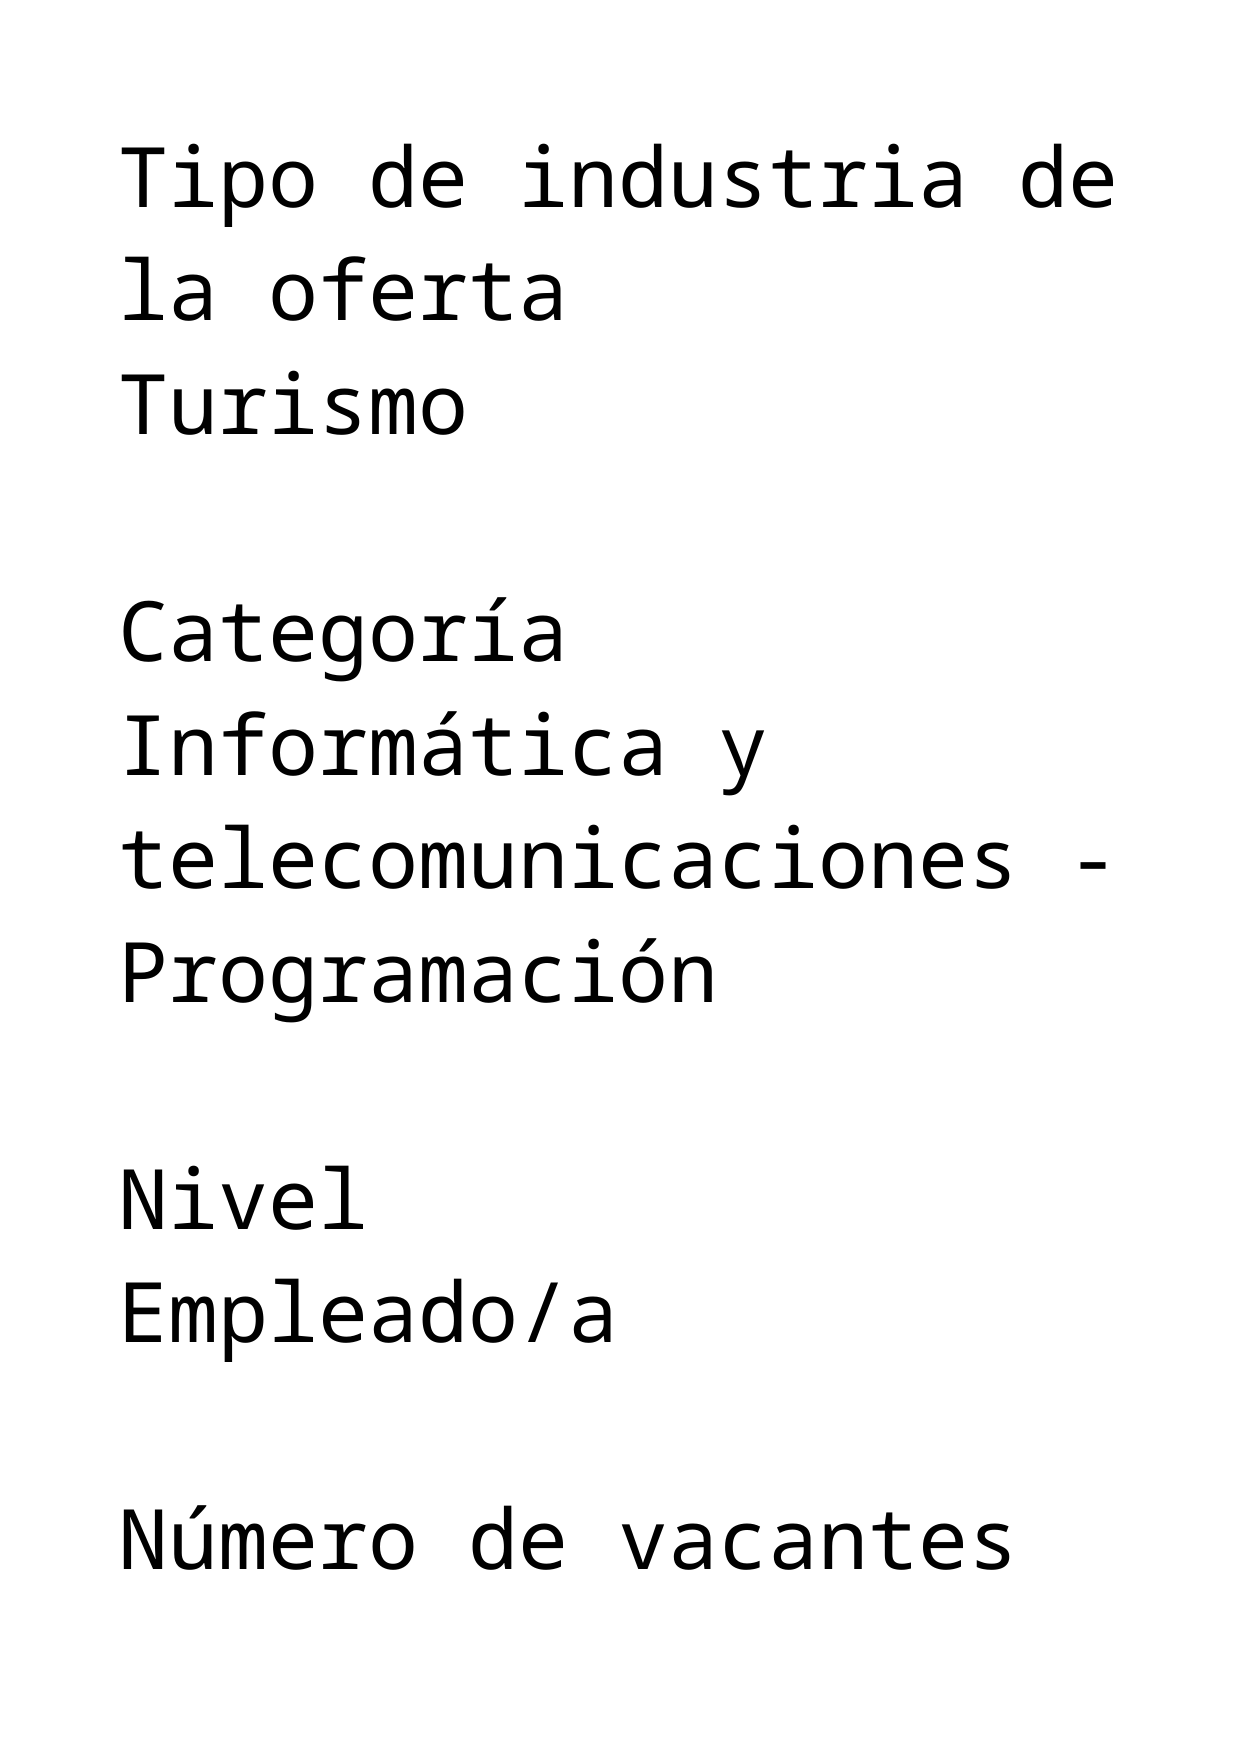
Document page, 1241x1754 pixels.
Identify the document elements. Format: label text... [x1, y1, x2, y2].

text Número de vacantes [118, 1481, 1122, 1594]
text Categoría [118, 572, 1122, 686]
text Empleado/a [118, 1253, 1122, 1367]
text Tipo de industria de la oferta [118, 118, 1122, 345]
text Nivel [118, 1140, 1122, 1253]
text Informática y telecomunicaciones - Programación [118, 686, 1122, 1026]
text Turismo [118, 345, 1122, 459]
